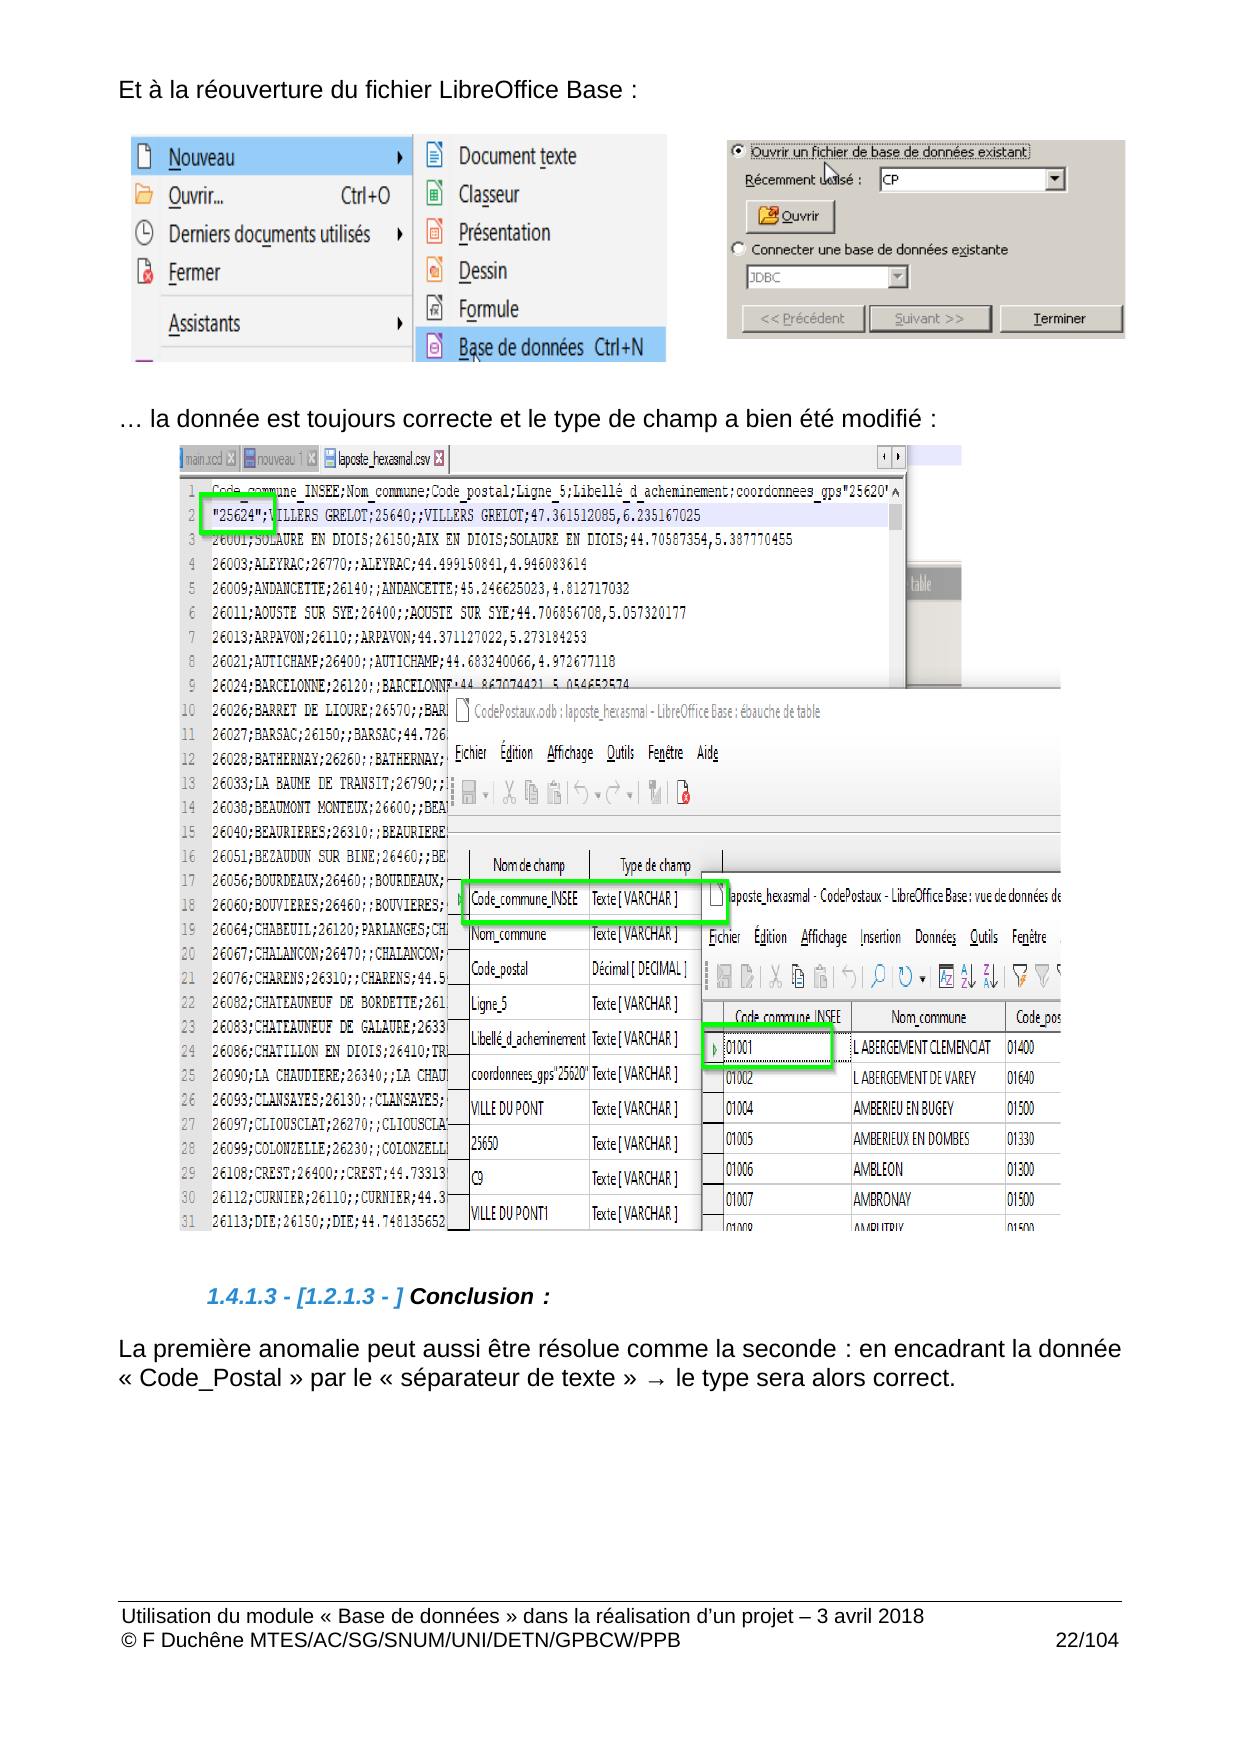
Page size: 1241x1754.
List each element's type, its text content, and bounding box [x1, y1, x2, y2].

picture [179, 445, 1061, 1231]
text La première anomalie peut aussi être résolue comme la seconde : en encadrant la donnée « Code_Postal » par le « séparateur de texte » → le type sera alors correct. [118, 1334, 1122, 1392]
text Et à la réouverture du fichier LibreOffice Base : [118, 75, 1122, 104]
text … la donnée est toujours correcte et le type de champ a bien été modifié : [118, 404, 1122, 432]
picture [131, 134, 668, 362]
picture [726, 140, 1126, 339]
subtitle Conclusion : [207, 1283, 1122, 1309]
